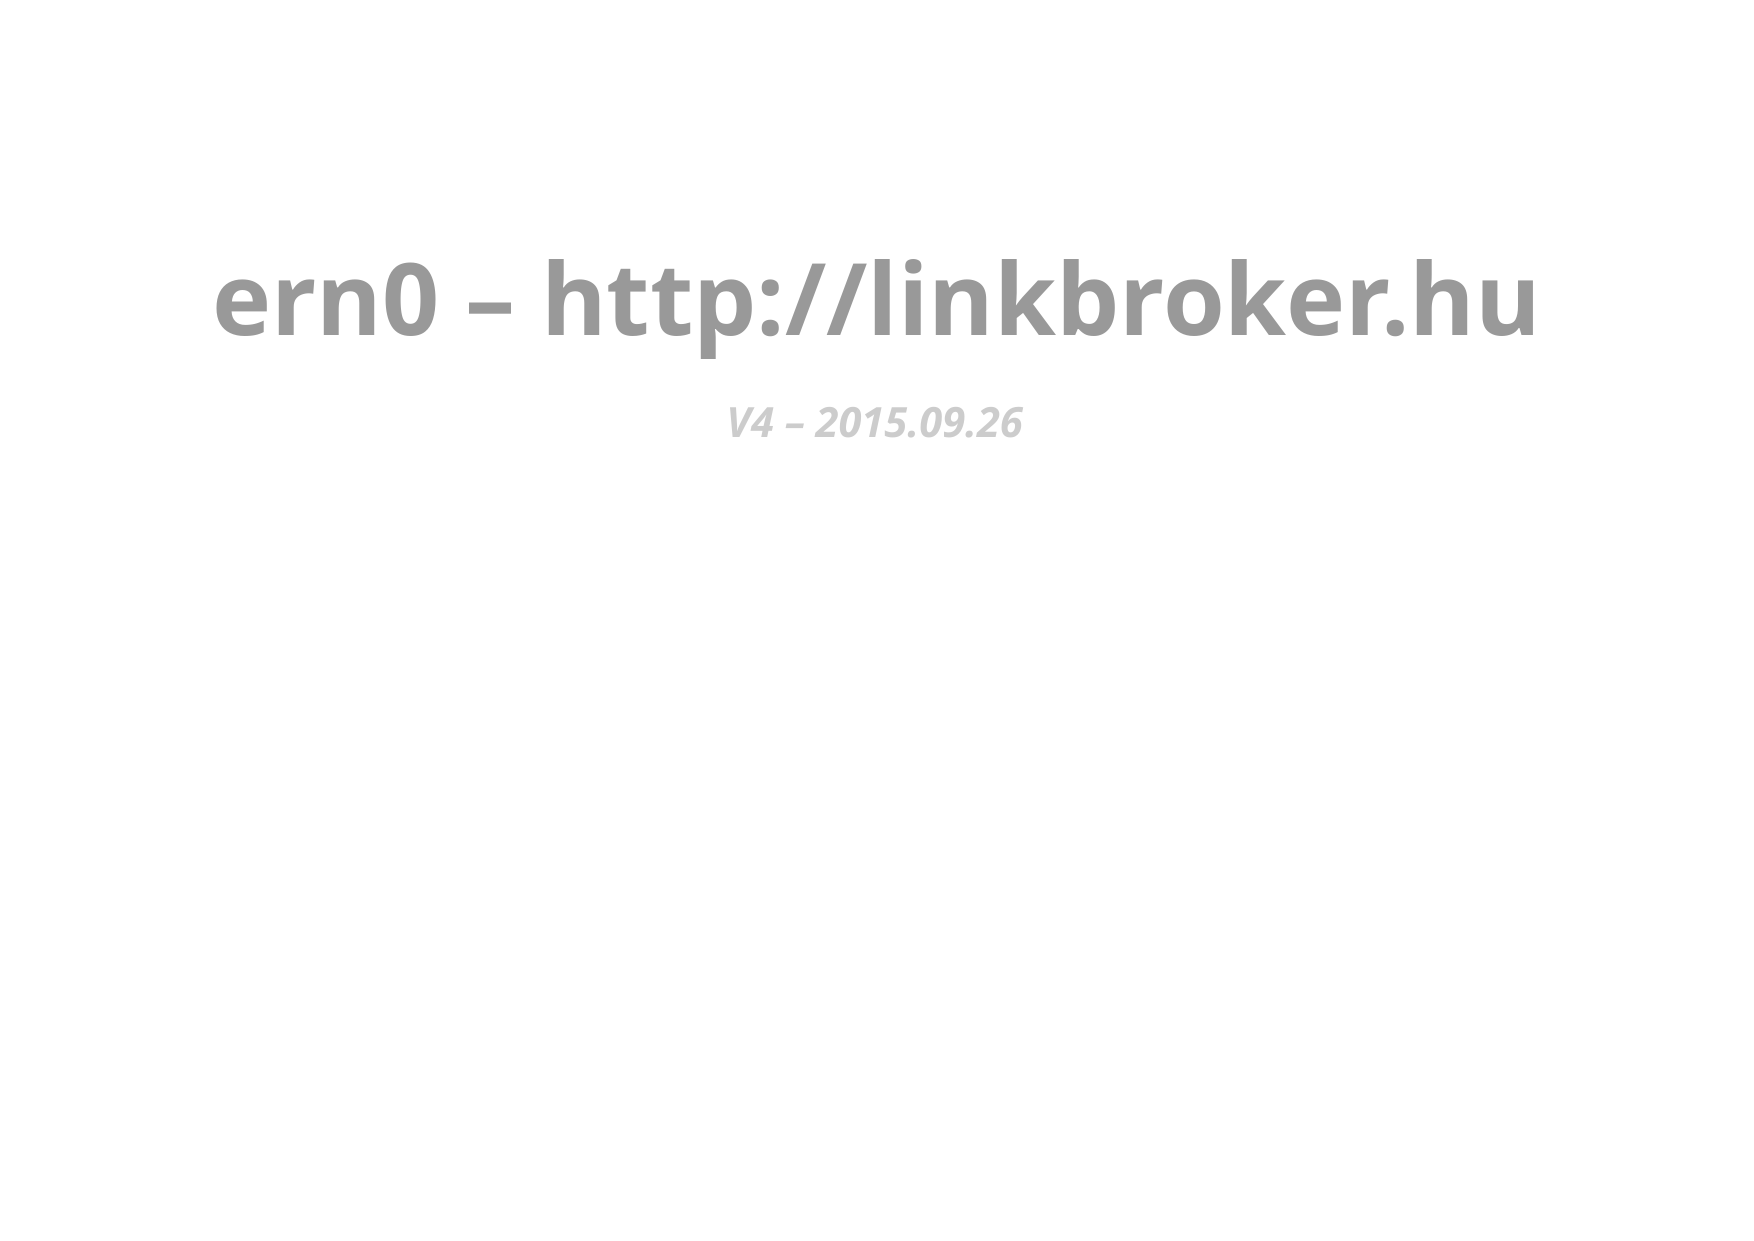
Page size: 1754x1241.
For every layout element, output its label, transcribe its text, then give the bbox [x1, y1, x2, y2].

text ern0 – http://linkbroker.hu [0, 228, 1753, 364]
text V4 – 2015.09.26 [0, 393, 1753, 449]
